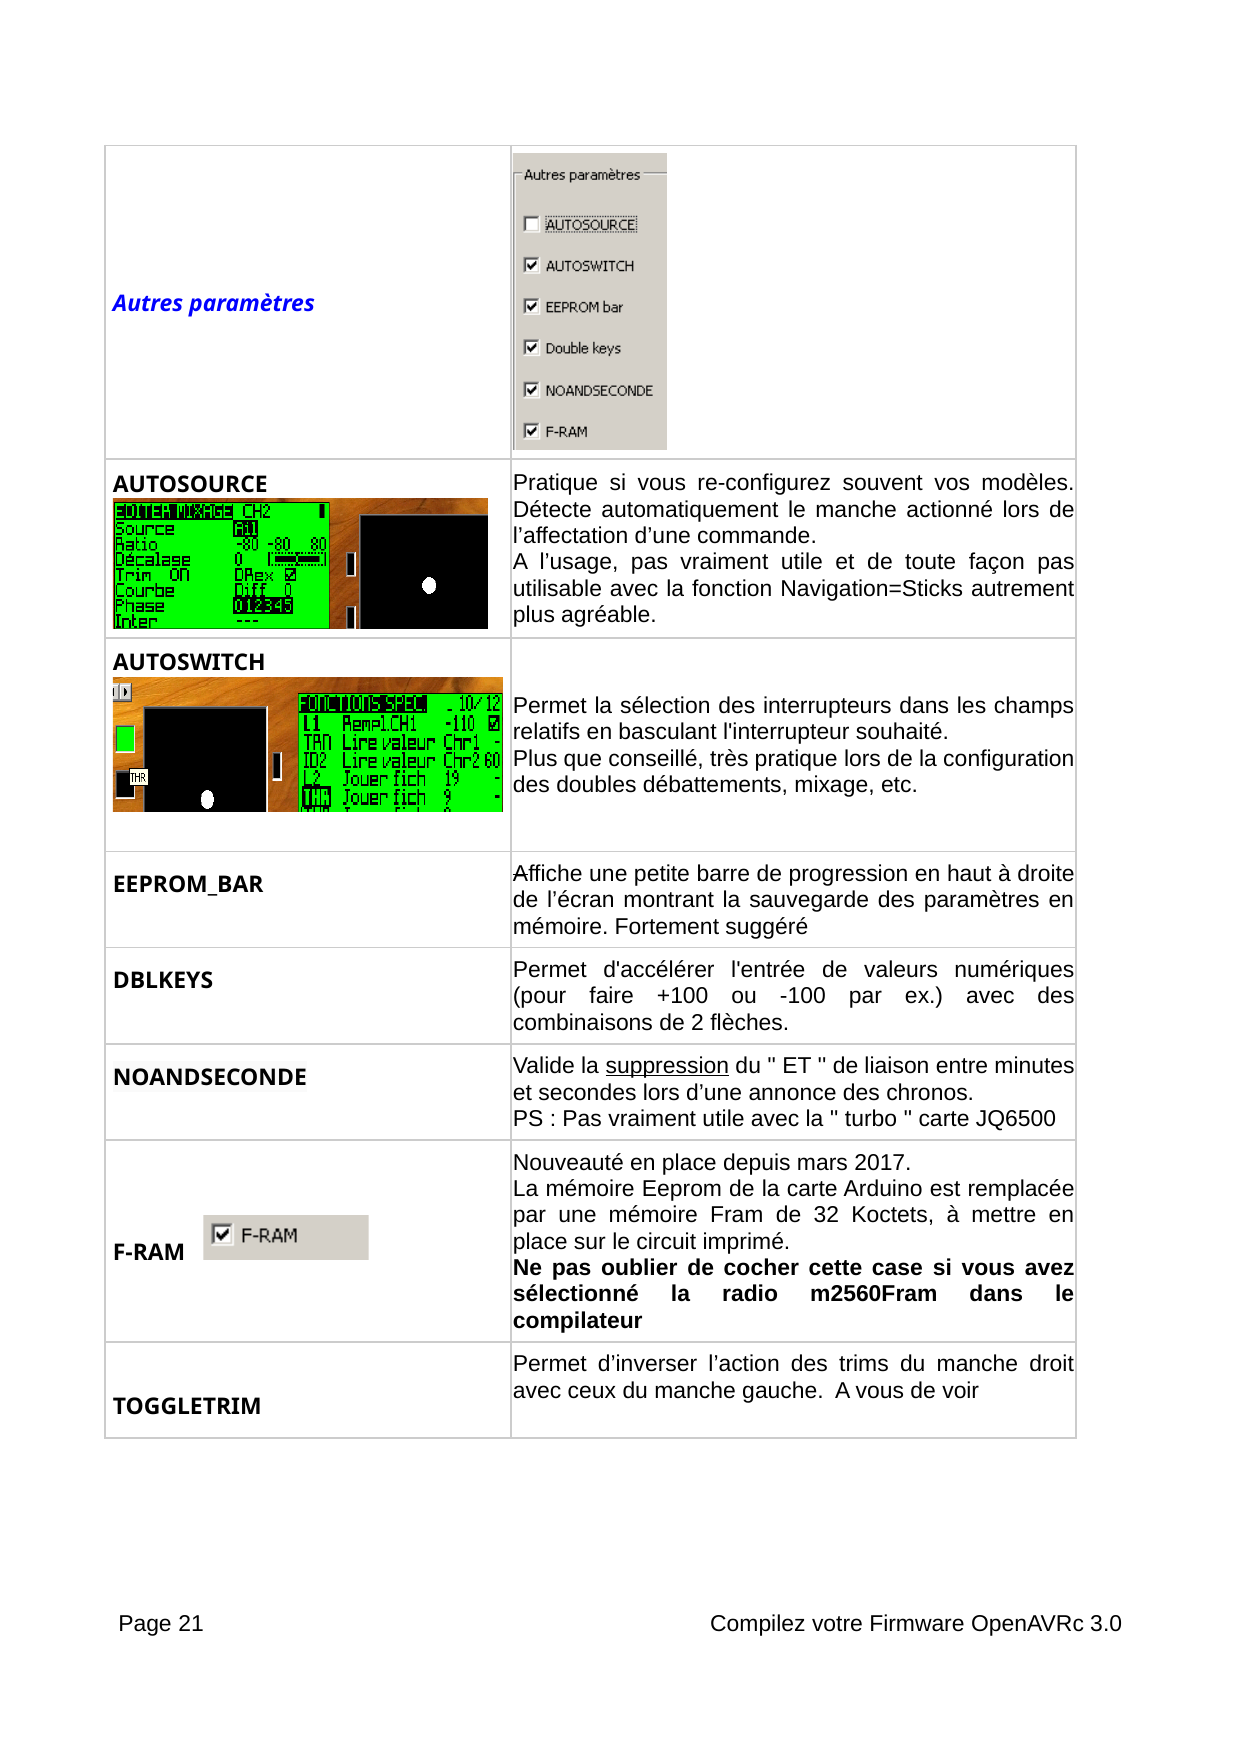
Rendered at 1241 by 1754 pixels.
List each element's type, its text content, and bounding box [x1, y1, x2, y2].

table_cell Nouveauté en place depuis mars 2017. La mémoire Eeprom de la carte Arduino est remplacée par une mémoire Fram de 32 Koctets, à mettre en place sur le circuit imprimé. Ne pas oublier de cocher cette case si vous avez sélectionné la radio m2560Fram dans le compilateur [512, 1141, 1075, 1341]
table_cell Affiche une petite barre de progression en haut à droite de l’écran montrant la sauvegarde des paramètres en mémoire. Fortement suggéré [512, 852, 1075, 947]
table_cell EEPROM_BAR [106, 852, 510, 947]
table_cell Permet d’inverser l’action des trims du manche droit avec ceux du manche gauche. A vous de voir [512, 1343, 1075, 1437]
table_cell Permet d'accélérer l'entrée de valeurs numériques (pour faire +100 ou -100 par ex.) avec des combinaisons de 2 flèches. [512, 948, 1075, 1043]
table_cell NOANDSECONDE [106, 1045, 510, 1139]
table_header [512, 146, 1075, 458]
table_cell Valide la suppression du '' ET '' de liaison entre minutes et secondes lors d’une annonce des chronos. PS : Pas vraiment utile avec la '' turbo '' carte JQ6500 [512, 1045, 1075, 1139]
table_cell TOGGLETRIM [106, 1343, 510, 1437]
table_cell Permet la sélection des interrupteurs dans les champs relatifs en basculant l'interrupteur souhaité. Plus que conseillé, très pratique lors de la configuration des doubles débattements, mixage, etc. [512, 639, 1075, 851]
table_cell F-RAM [106, 1141, 510, 1341]
table_cell Pratique si vous re-configurez souvent vos modèles. Détecte automatiquement le manche actionné lors de l’affectation d’une commande. A l’usage, pas vraiment utile et de toute façon pas utilisable avec la fonction Navigation=Sticks autrement plus agréable. [512, 460, 1075, 637]
table_header Autres paramètres [106, 146, 510, 458]
table_cell DBLKEYS [106, 948, 510, 1043]
table_cell AUTOSOURCE [106, 460, 510, 637]
table_cell AUTOSWITCH [106, 639, 510, 851]
